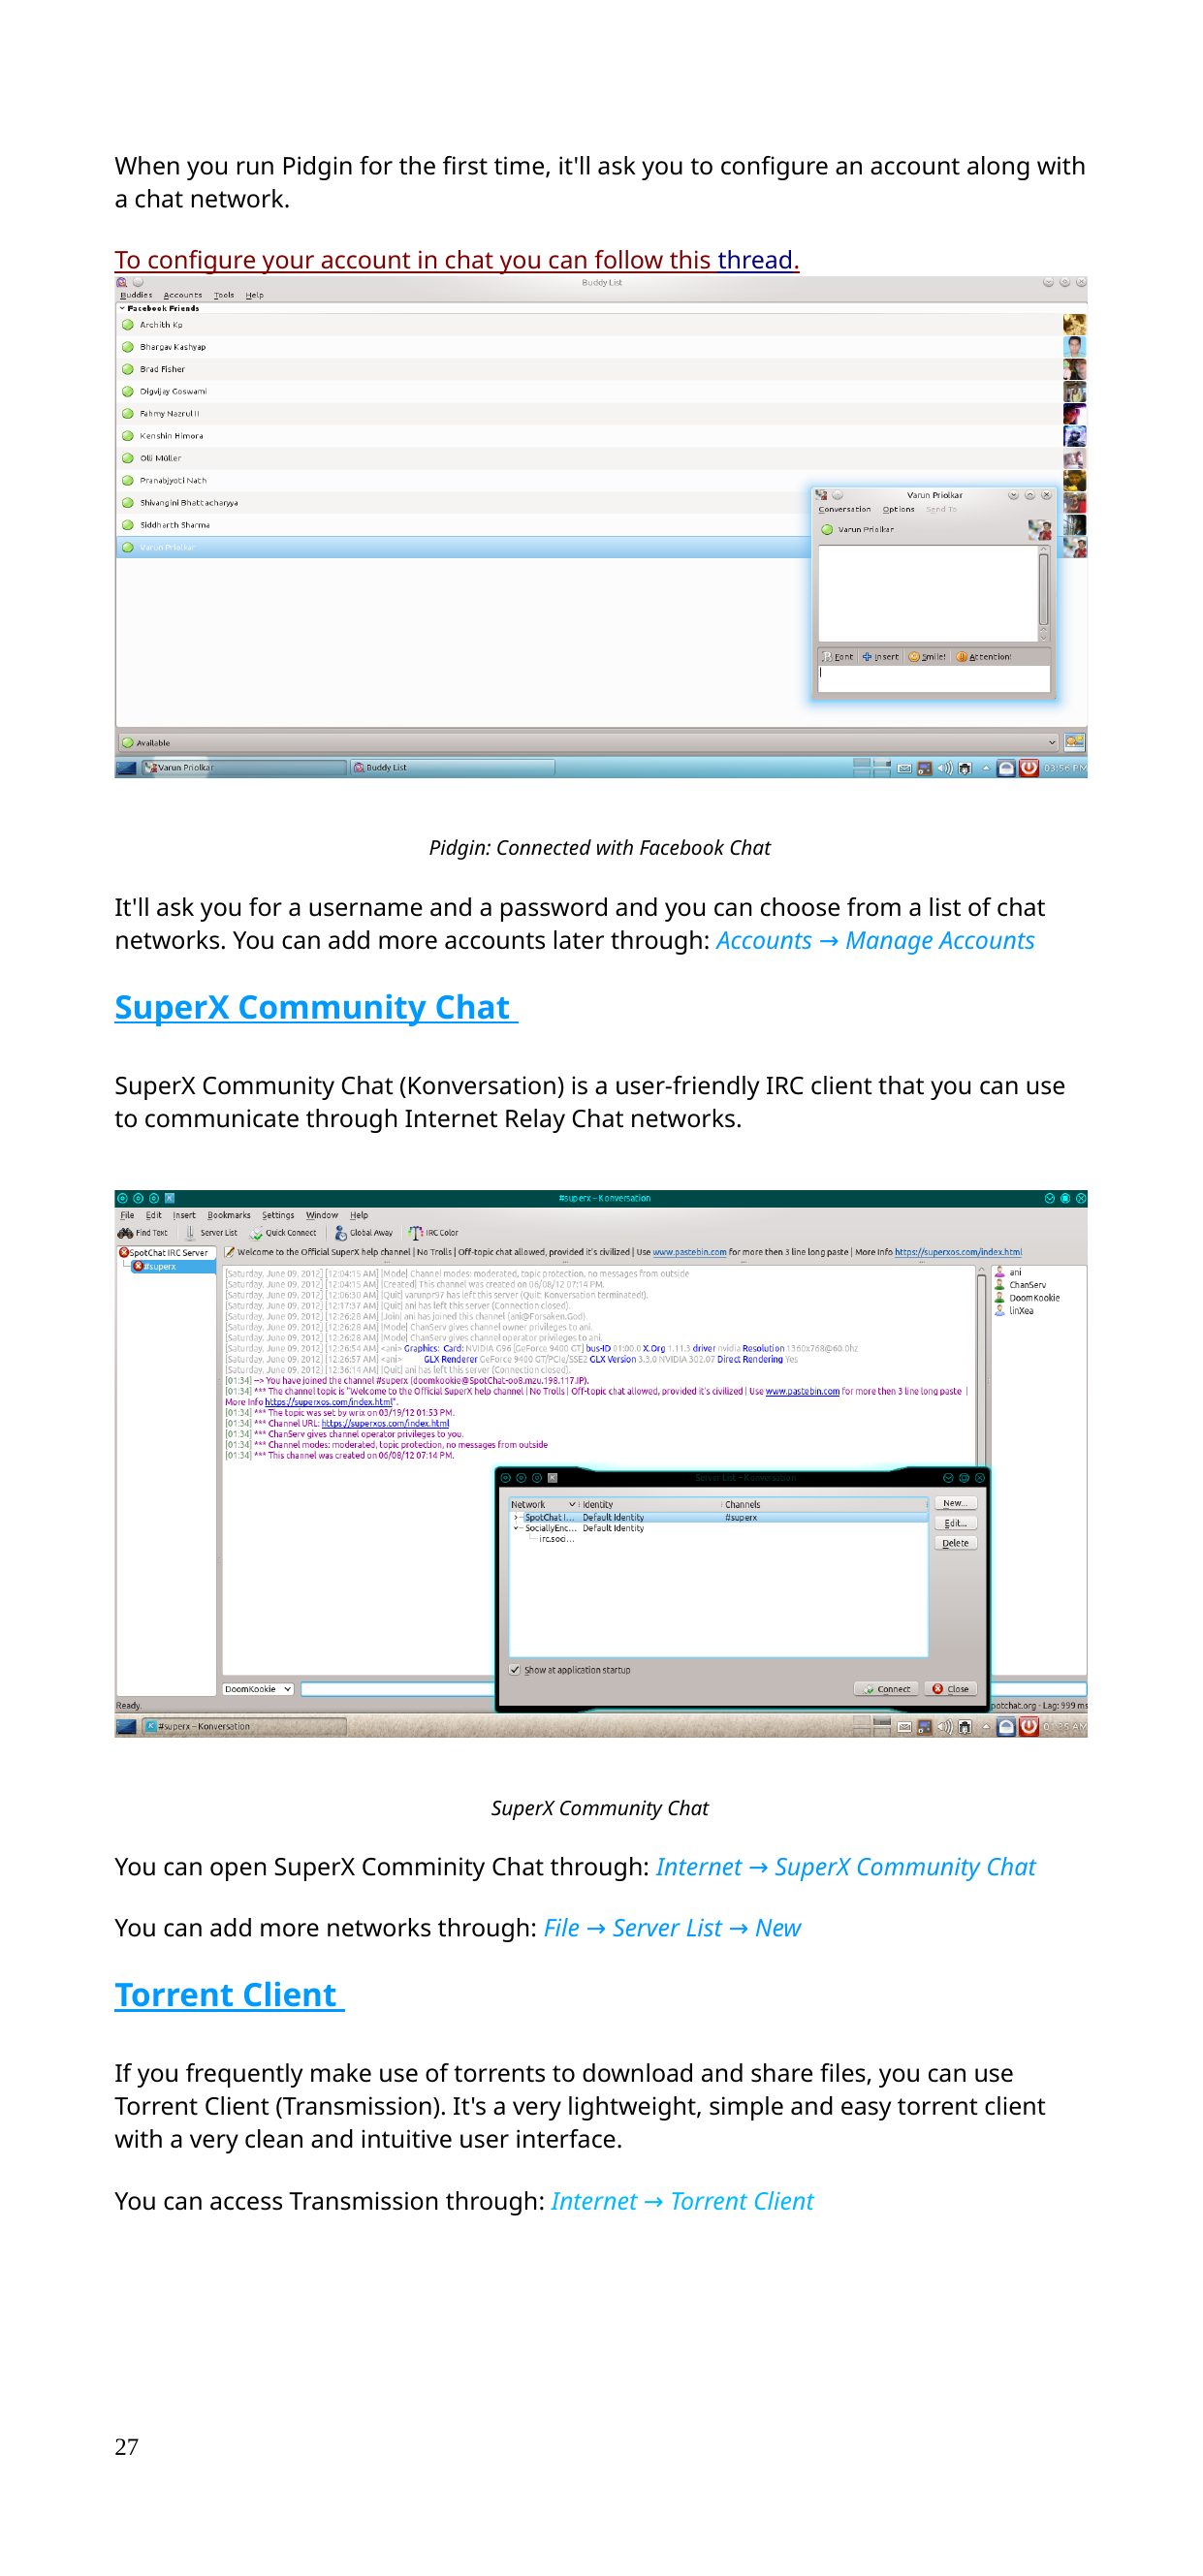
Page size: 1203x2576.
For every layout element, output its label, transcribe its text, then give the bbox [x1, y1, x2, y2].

subtitle SuperX Community Chat [114, 985, 1088, 1028]
text It'll ask you for a username and a password and you can choose from a list of chat networks. You can add more accounts later through: Accounts → Manage Accounts [114, 890, 1088, 956]
text You can open SuperX Comminity Chat through: Internet → SuperX Community Chat [114, 1849, 1088, 1882]
text SuperX Community Chat [114, 1794, 1088, 1821]
text If you frequently make use of torrents to download and share files, you can use Torrent Client (Transmission). It's a very lightweight, simple and easy torrent client with a very clean and intuitive user interface. [114, 2057, 1088, 2155]
text SuperX Community Chat (Konversation) is a user-friendly IRC client that you can use to communicate through Internet Relay Chat networks. [114, 1068, 1088, 1135]
picture [114, 1190, 1089, 1738]
text To configure your account in chat you can follow this thread. [114, 243, 1088, 276]
text You can access Transmission through: Internet → Torrent Client [114, 2183, 1088, 2216]
text You can add more networks through: File → Server List → New [114, 1911, 1088, 1944]
picture [114, 276, 1089, 778]
subtitle Torrent Client [114, 1972, 1088, 2016]
text When you run Pidgin for the first time, it'll ask you to configure an account along with a chat network. [114, 148, 1088, 215]
text Pidgin: Connected with Facebook Chat [114, 834, 1088, 862]
